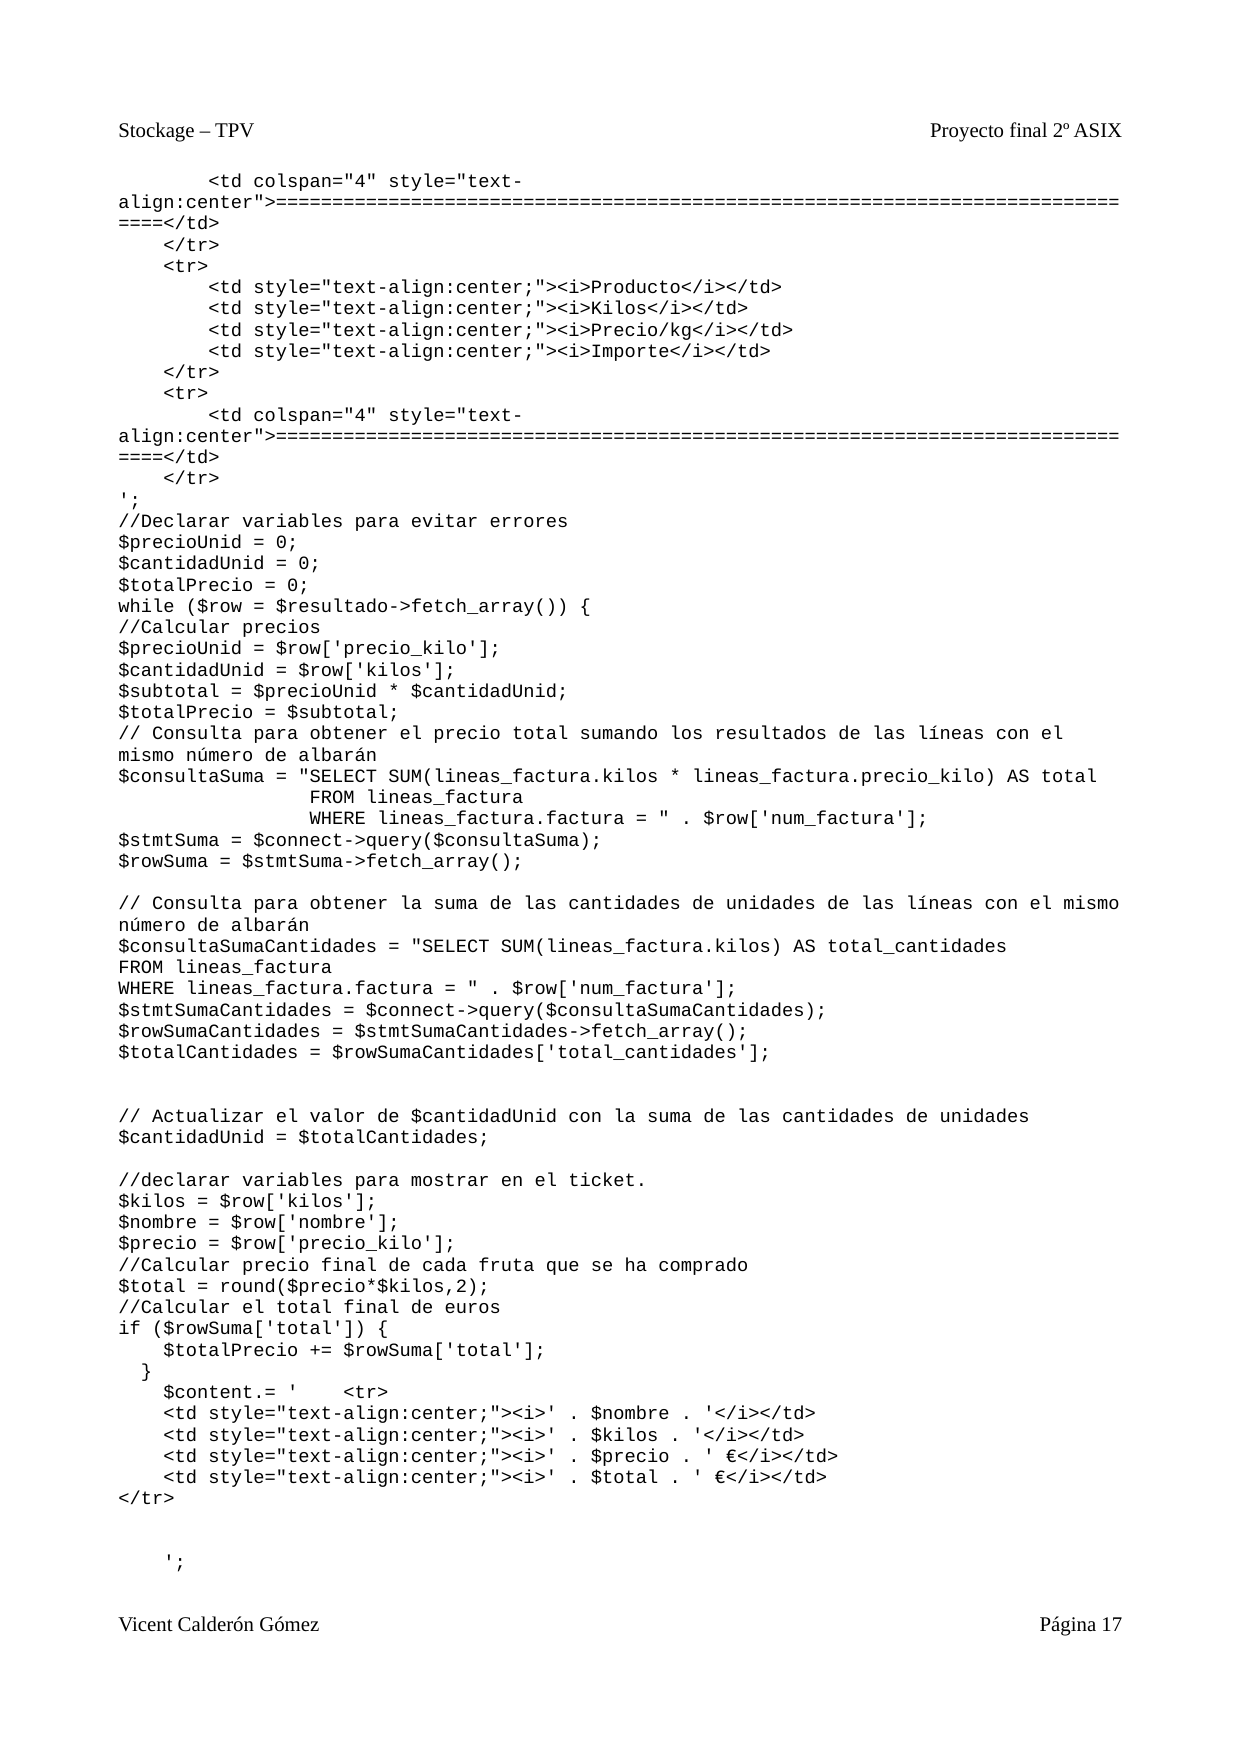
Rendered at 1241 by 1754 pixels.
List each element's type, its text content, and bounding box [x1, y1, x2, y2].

text $nombre = $row['nombre']; [118, 1213, 1122, 1234]
text <td colspan="4" style="text-align:center">===============================================================================</td> [118, 172, 1122, 235]
text </tr> [118, 469, 1122, 490]
text //Calcular precio final de cada fruta que se ha comprado [118, 1255, 1122, 1277]
text $rowSuma = $stmtSuma->fetch_array(); [118, 852, 1122, 873]
text if ($rowSuma['total']) { [118, 1319, 1122, 1340]
text <td style="text-align:center;"><i>' . $kilos . '</i></td> [118, 1425, 1122, 1447]
text <td style="text-align:center;"><i>' . $total . ' €</i></td> [118, 1468, 1122, 1489]
text </tr> [118, 363, 1122, 384]
text <td style="text-align:center;"><i>Precio/kg</i></td> [118, 320, 1122, 342]
text <td style="text-align:center;"><i>' . $nombre . '</i></td> [118, 1404, 1122, 1425]
text //declarar variables para mostrar en el ticket. [118, 1170, 1122, 1192]
text //Calcular precios [118, 618, 1122, 639]
text $cantidadUnid = $totalCantidades; [118, 1128, 1122, 1149]
text '; [118, 490, 1122, 512]
text while ($row = $resultado->fetch_array()) { [118, 597, 1122, 618]
text // Consulta para obtener el precio total sumando los resultados de las líneas con el mismo número de albarán [118, 724, 1122, 767]
text <td style="text-align:center;"><i>' . $precio . ' €</i></td> [118, 1447, 1122, 1468]
text FROM lineas_factura [118, 958, 1122, 979]
text <td colspan="4" style="text-align:center">===============================================================================</td> [118, 405, 1122, 469]
text </tr> [118, 235, 1122, 257]
text WHERE lineas_factura.factura = " . $row['num_factura']; [118, 809, 1122, 830]
text <td style="text-align:center;"><i>Producto</i></td> [118, 278, 1122, 299]
text $totalPrecio = 0; [118, 575, 1122, 597]
text //Calcular el total final de euros [118, 1298, 1122, 1319]
text $precio = $row['precio_kilo']; [118, 1234, 1122, 1255]
text $stmtSuma = $connect->query($consultaSuma); [118, 830, 1122, 852]
text <tr> [118, 384, 1122, 405]
text } [118, 1362, 1122, 1383]
text //Declarar variables para evitar errores [118, 512, 1122, 533]
text $total = round($precio*$kilos,2); [118, 1277, 1122, 1298]
text <td style="text-align:center;"><i>Importe</i></td> [118, 342, 1122, 363]
text $consultaSumaCantidades = "SELECT SUM(lineas_factura.kilos) AS total_cantidades [118, 937, 1122, 958]
text FROM lineas_factura [118, 788, 1122, 809]
text <tr> [118, 257, 1122, 278]
text <td style="text-align:center;"><i>Kilos</i></td> [118, 299, 1122, 320]
text $precioUnid = 0; [118, 533, 1122, 554]
text </tr> [118, 1489, 1122, 1510]
text WHERE lineas_factura.factura = " . $row['num_factura']; [118, 979, 1122, 1000]
text $subtotal = $precioUnid * $cantidadUnid; [118, 682, 1122, 703]
text $content.= ' <tr> [118, 1383, 1122, 1404]
text $kilos = $row['kilos']; [118, 1192, 1122, 1213]
text '; [118, 1553, 1122, 1574]
text $totalPrecio = $subtotal; [118, 703, 1122, 724]
text $consultaSuma = "SELECT SUM(lineas_factura.kilos * lineas_factura.precio_kilo) AS total [118, 767, 1122, 788]
text $precioUnid = $row['precio_kilo']; [118, 639, 1122, 660]
text $totalPrecio += $rowSuma['total']; [118, 1340, 1122, 1362]
text $totalCantidades = $rowSumaCantidades['total_cantidades']; [118, 1043, 1122, 1064]
text $cantidadUnid = 0; [118, 554, 1122, 575]
text $cantidadUnid = $row['kilos']; [118, 660, 1122, 682]
text $stmtSumaCantidades = $connect->query($consultaSumaCantidades); [118, 1000, 1122, 1022]
text // Actualizar el valor de $cantidadUnid con la suma de las cantidades de unidades [118, 1107, 1122, 1128]
text $rowSumaCantidades = $stmtSumaCantidades->fetch_array(); [118, 1022, 1122, 1043]
text // Consulta para obtener la suma de las cantidades de unidades de las líneas con el mismo número de albarán [118, 894, 1122, 937]
